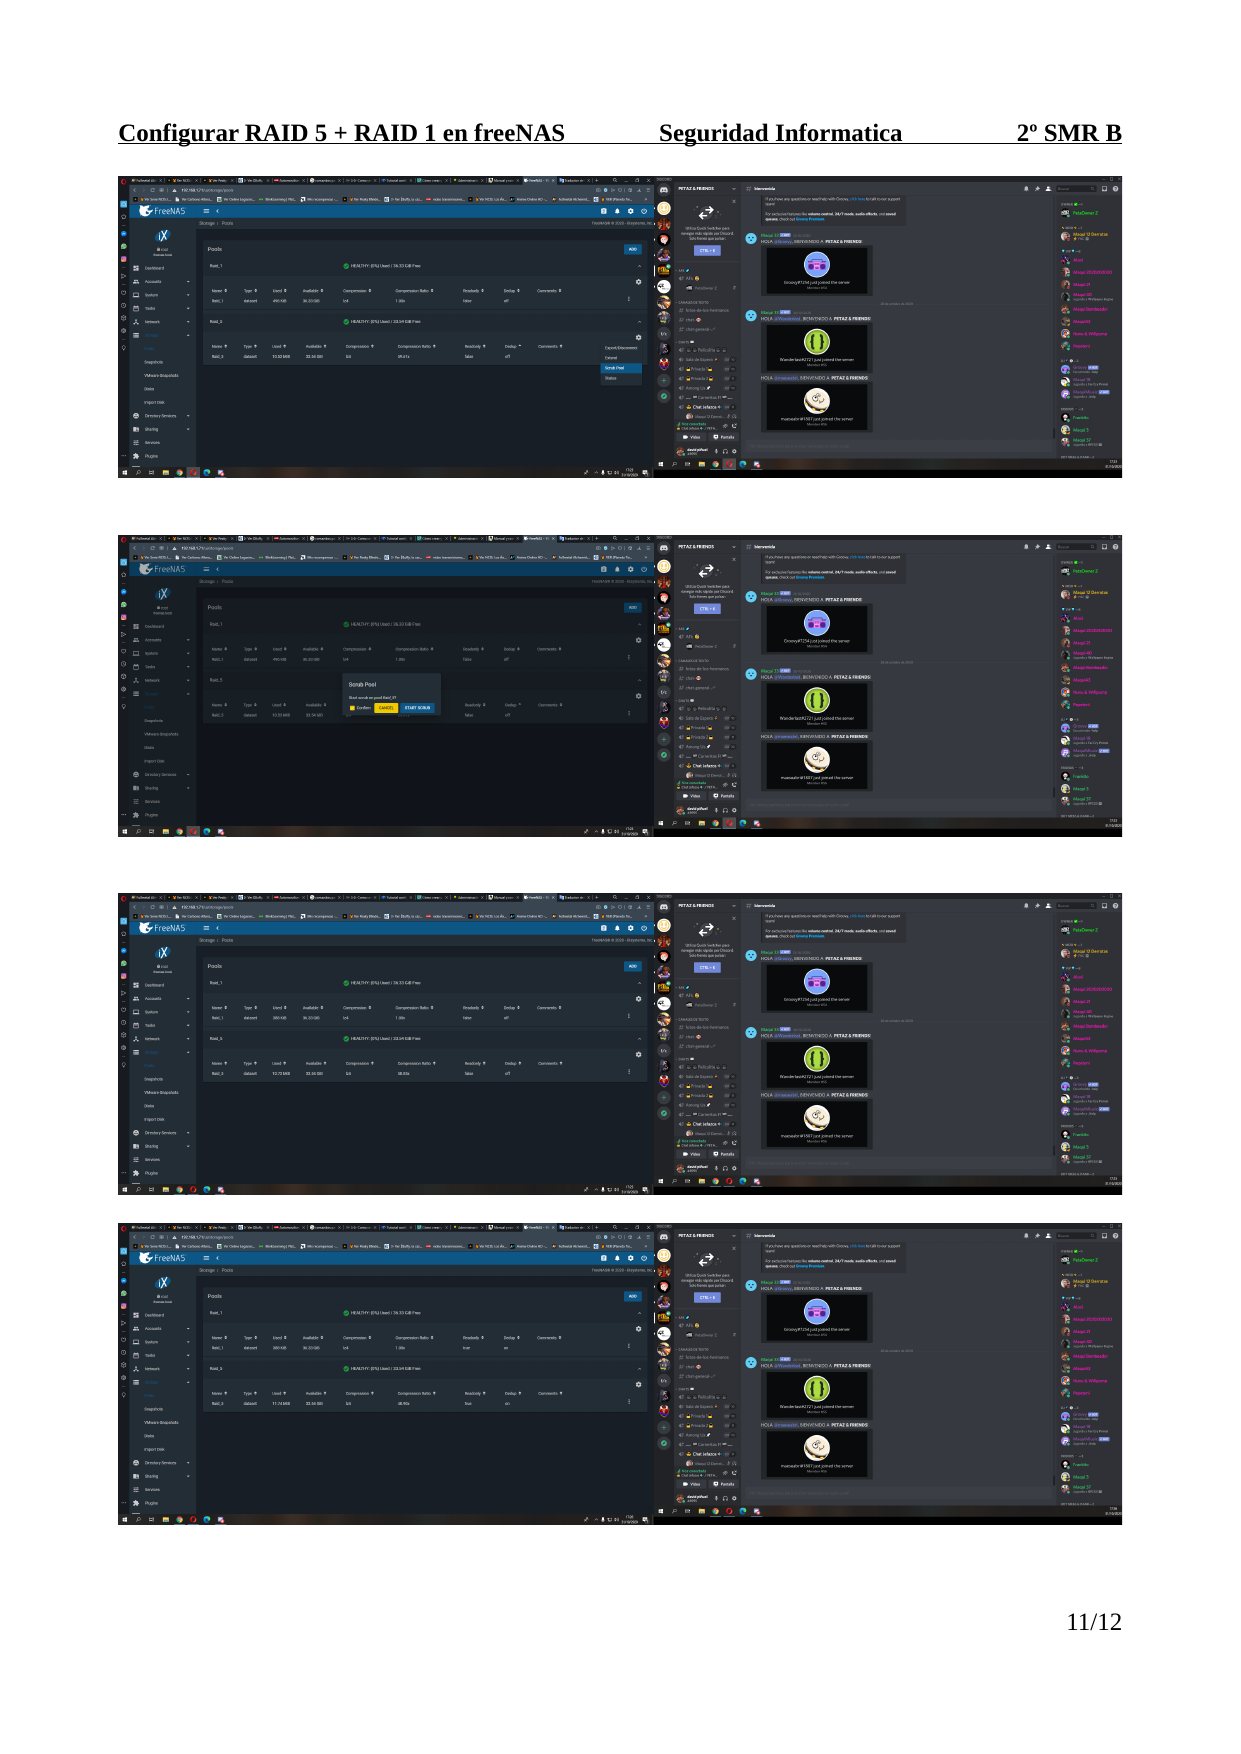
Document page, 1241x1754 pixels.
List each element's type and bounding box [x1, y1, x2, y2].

picture [118, 535, 1123, 837]
picture [118, 176, 1123, 478]
picture [118, 1223, 1123, 1525]
picture [118, 893, 1123, 1195]
